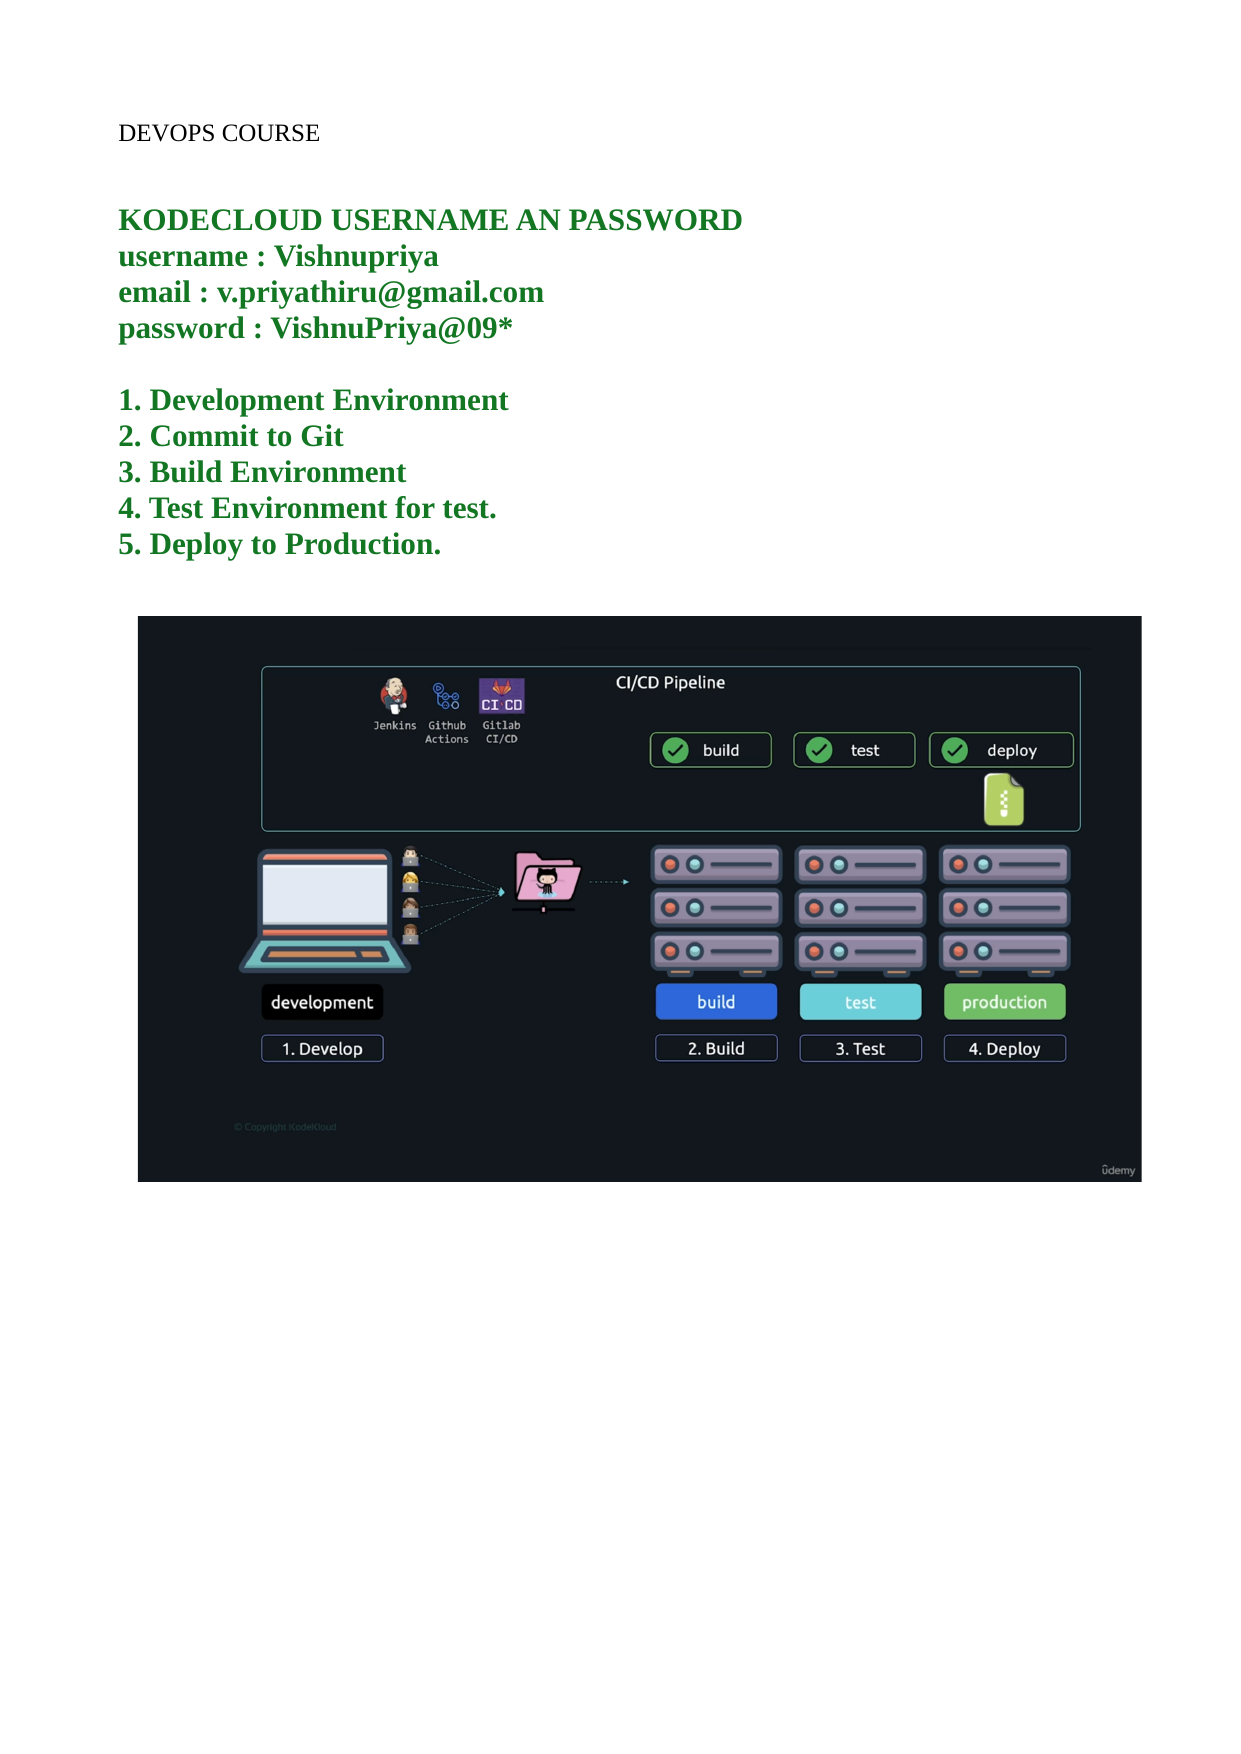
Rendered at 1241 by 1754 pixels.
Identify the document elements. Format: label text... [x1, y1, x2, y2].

text 1. Development Environment [118, 381, 1122, 417]
text password : VishnuPriya@09* [118, 309, 1122, 345]
text 2. Commit to Git [118, 417, 1122, 453]
text 3. Build Environment [118, 453, 1122, 489]
text DEVOPS COURSE [118, 118, 1122, 147]
text email : v.priyathiru@gmail.com [118, 273, 1122, 309]
text KODECLOUD USERNAME AN PASSWORD [118, 202, 1122, 238]
text username : Vishnupriya [118, 238, 1122, 273]
text 5. Deploy to Production. [118, 525, 1122, 561]
text 4. Test Environment for test. [118, 489, 1122, 525]
picture [137, 616, 1142, 1182]
